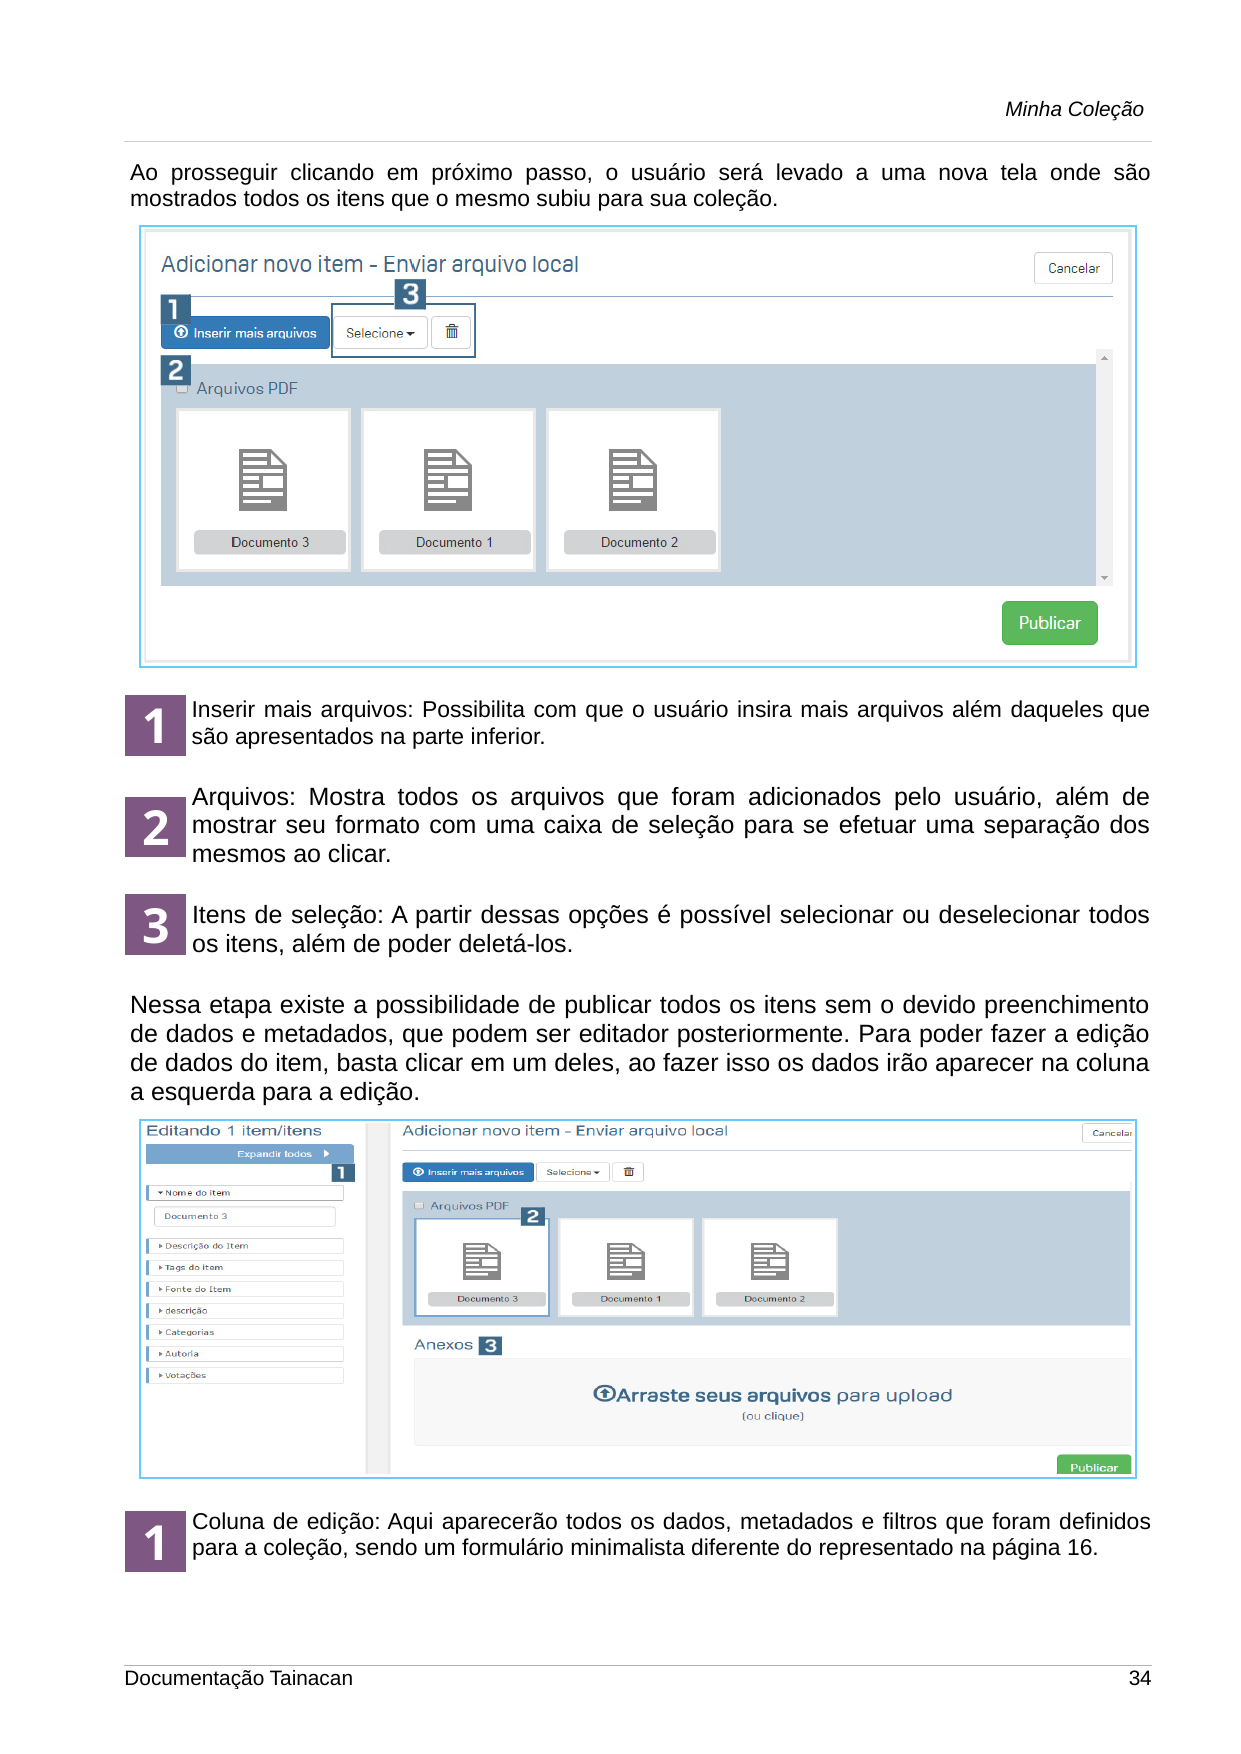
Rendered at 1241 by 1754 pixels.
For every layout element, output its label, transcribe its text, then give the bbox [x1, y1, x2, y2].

text Nessa etapa existe a possibilidade de publicar todos os itens sem o devido preenchimento de dados e metadados, que podem ser editador posteriormente. Para poder fazer a edição de dados do item, basta clicar em um deles, ao fazer isso os dados irão aparecer na coluna a esquerda para a edição. [130, 990, 1152, 1105]
text Coluna de edição: Aqui aparecerão todos os dados, metadados e filtros que foram definidos para a coleção, sendo um formulário minimalista diferente do representado na página 16. [130, 1138, 1152, 1561]
text Inserir mais arquivos: Possibilita com que o usuário insira mais arquivos além daqueles que são apresentados na parte inferior. [130, 244, 1152, 749]
text Itens de seleção: A partir dessas opções é possível selecionar ou deselecionar todos os itens, além de poder deletá-los. [130, 900, 1152, 958]
text [141, 1121, 1135, 1477]
text [141, 227, 1135, 666]
table_header Minha Coleção [124, 91, 1152, 141]
text Ao prosseguir clicando em próximo passo, o usuário será levado a uma nova tela onde são mostrados todos os itens que o mesmo subiu para sua coleção. [130, 159, 1152, 211]
picture [144, 1123, 1132, 1474]
text Arquivos: Mostra todos os arquivos que foram adicionados pelo usuário, além de mostrar seu formato com uma caixa de seleção para se efetuar uma separação dos mesmos ao clicar. [130, 782, 1152, 868]
picture [144, 229, 1132, 663]
